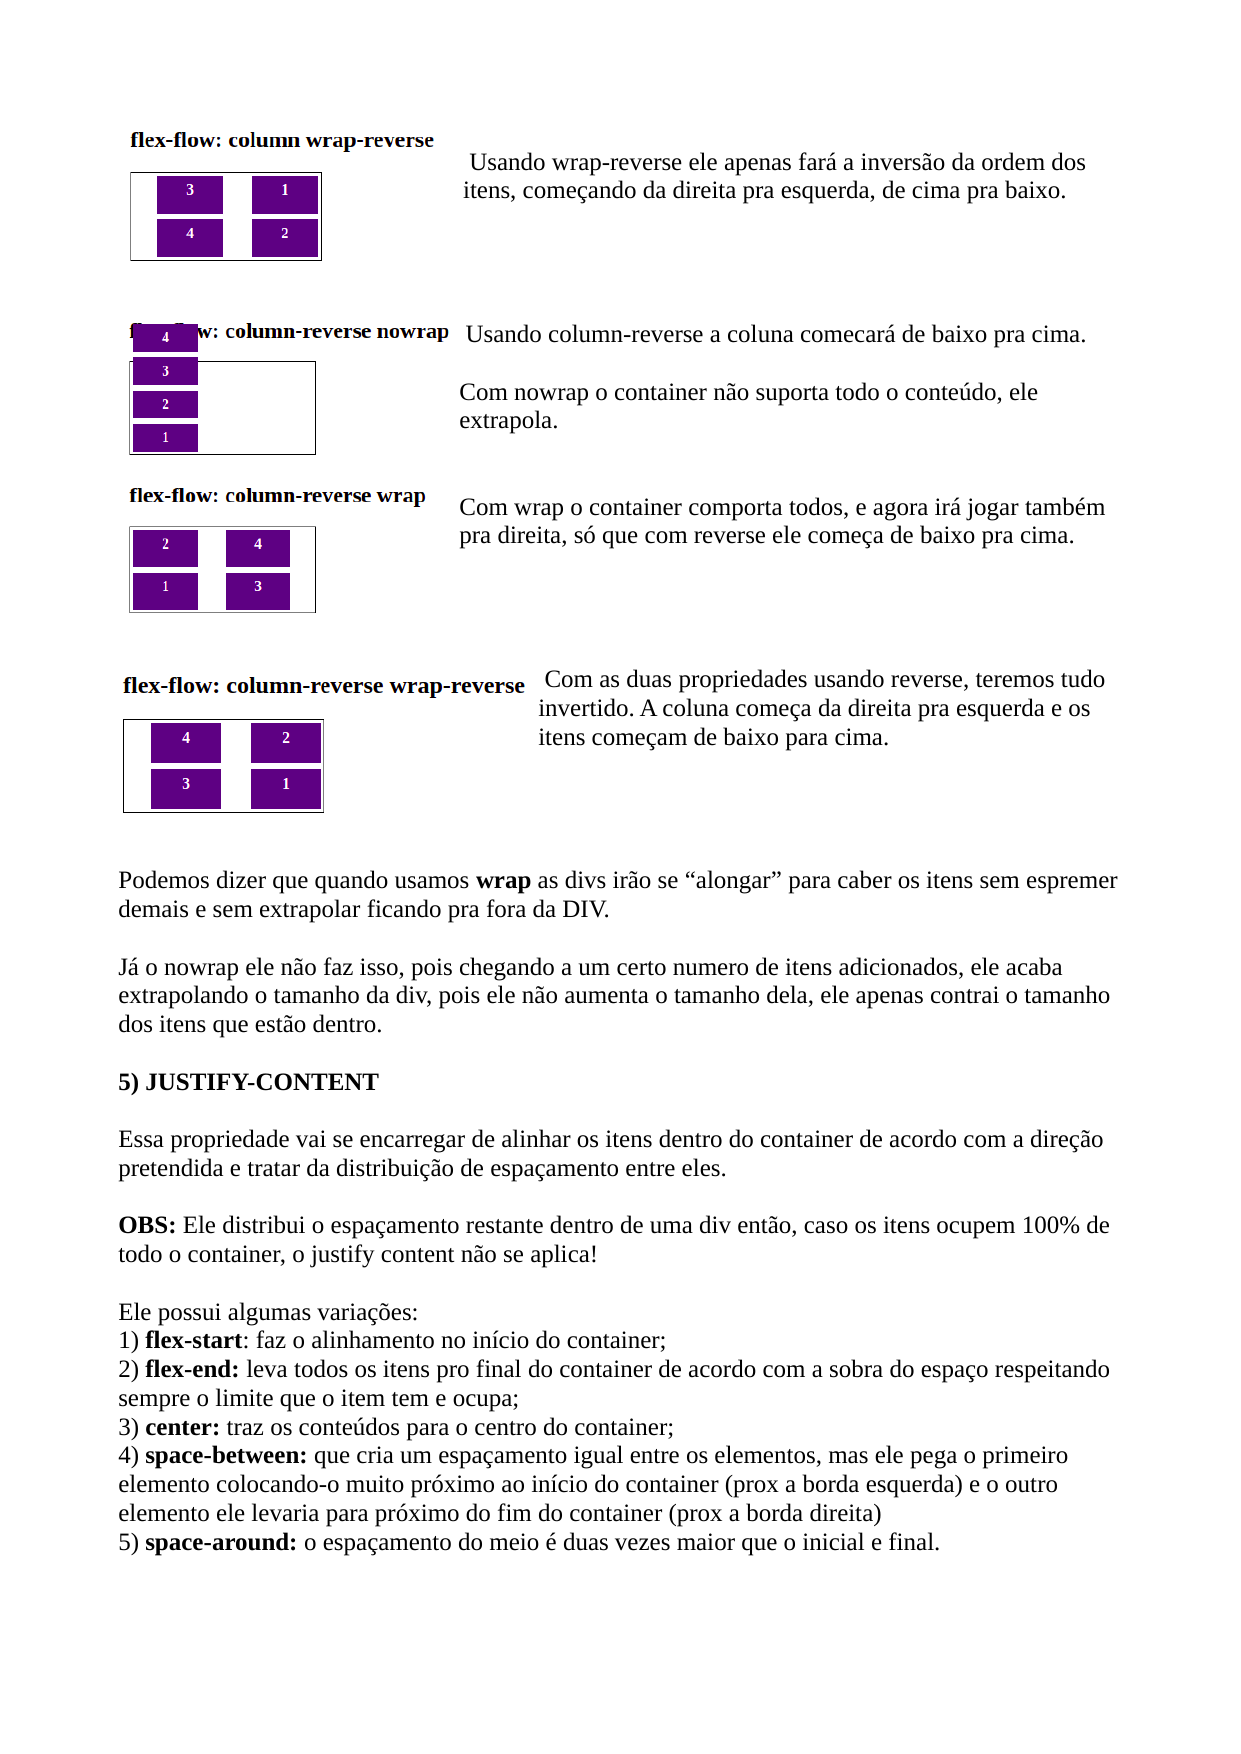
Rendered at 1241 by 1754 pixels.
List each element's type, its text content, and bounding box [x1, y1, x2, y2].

text Com as duas propriedades usando reverse, teremos tudo invertido. A coluna começa da direita pra esquerda e os itens começam de baixo para cima. [538, 664, 1122, 751]
text 5) space-around: o espaçamento do meio é duas vezes maior que o inicial e final. [118, 1527, 1122, 1556]
text Ele possui algumas variações: [118, 1297, 1122, 1326]
text Essa propriedade vai se encarregar de alinhar os itens dentro do container de acordo com a direção pretendida e tratar da distribuição de espaçamento entre eles. [118, 1124, 1122, 1182]
text Usando wrap-reverse ele apenas fará a inversão da ordem dos itens, começando da direita pra esquerda, de cima pra baixo. [463, 147, 1122, 204]
picture [117, 305, 459, 625]
text Usando column-reverse a coluna comecará de baixo pra cima. [459, 319, 1122, 348]
picture [113, 118, 463, 273]
text 4) space-between: que cria um espaçamento igual entre os elementos, mas ele pega o primeiro elemento colocando-o muito próximo ao início do container (prox a borda esquerda) e o outro elemento ele levaria para próximo do fim do container (prox a borda direita) [118, 1441, 1122, 1527]
text Com nowrap o container não suporta todo o conteúdo, ele extrapola. [459, 377, 1122, 434]
text OBS: Ele distribui o espaçamento restante dentro de uma div então, caso os itens ocupem 100% de todo o container, o justify content não se aplica! [118, 1211, 1122, 1268]
text Com wrap o container comporta todos, e agora irá jogar também pra direita, só que com reverse ele começa de baixo pra cima. [459, 492, 1122, 549]
text 3) center: traz os conteúdos para o centro do container; [118, 1412, 1122, 1441]
text 2) flex-end: leva todos os itens pro final do container de acordo com a sobra do espaço respeitando sempre o limite que o item tem e ocupa; [118, 1354, 1122, 1412]
picture [109, 664, 538, 823]
text 1) flex-start: faz o alinhamento no início do container; [118, 1326, 1122, 1354]
text 5) JUSTIFY-CONTENT [118, 1067, 1122, 1096]
text Podemos dizer que quando usamos wrap as divs irão se “alongar” para caber os itens sem espremer demais e sem extrapolar ficando pra fora da DIV. [118, 866, 1122, 923]
text Já o nowrap ele não faz isso, pois chegando a um certo numero de itens adicionados, ele acaba extrapolando o tamanho da div, pois ele não aumenta o tamanho dela, ele apenas contrai o tamanho dos itens que estão dentro. [118, 952, 1122, 1038]
